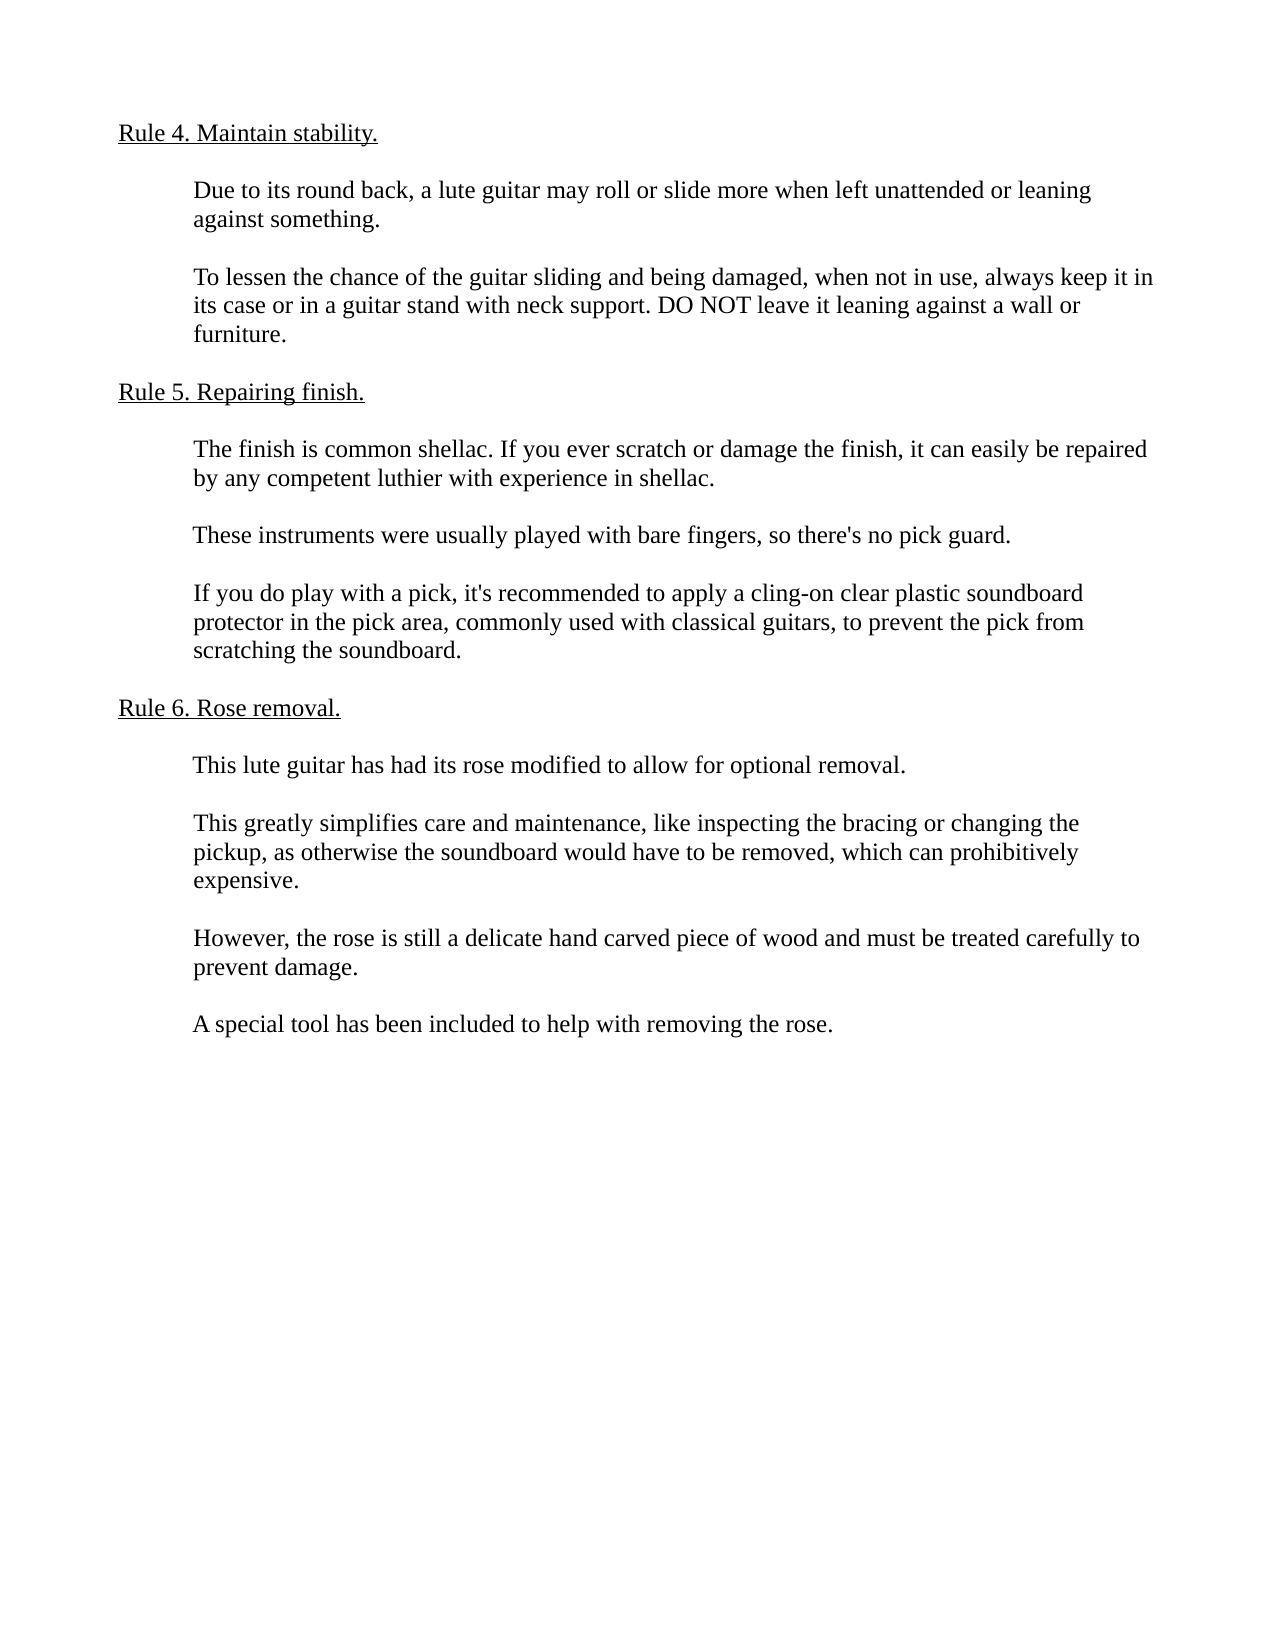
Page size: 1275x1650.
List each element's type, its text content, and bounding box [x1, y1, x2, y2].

text If you do play with a pick, it's recommended to apply a cling-on clear plastic soundboard protector in the pick area, commonly used with classical guitars, to prevent the pick from scratching the soundboard. [193, 578, 1157, 664]
text This lute guitar has had its rose modified to allow for optional removal. [118, 751, 1157, 779]
text This greatly simplifies care and maintenance, like inspecting the bracing or changing the pickup, as otherwise the soundboard would have to be removed, which can prohibitively expensive. [193, 808, 1157, 894]
text However, the rose is still a delicate hand carved piece of wood and must be treated carefully to prevent damage. [193, 923, 1157, 981]
text These instruments were usually played with bare fingers, so there's no pick guard. [118, 521, 1157, 549]
text To lessen the chance of the guitar sliding and being damaged, when not in use, always keep it in its case or in a guitar stand with neck support. DO NOT leave it leaning against a wall or furniture. [193, 262, 1157, 348]
text Rule 5. Repairing finish. [118, 377, 1157, 406]
text The finish is common shellac. If you ever scratch or damage the finish, it can easily be repaired by any competent luthier with experience in shellac. [193, 434, 1157, 492]
text A special tool has been included to help with removing the rose. [118, 1009, 1157, 1038]
text Due to its round back, a lute guitar may roll or slide more when left unattended or leaning against something. [193, 176, 1157, 233]
text Rule 6. Rose removal. [118, 693, 1157, 722]
text Rule 4. Maintain stability. [118, 118, 1157, 147]
